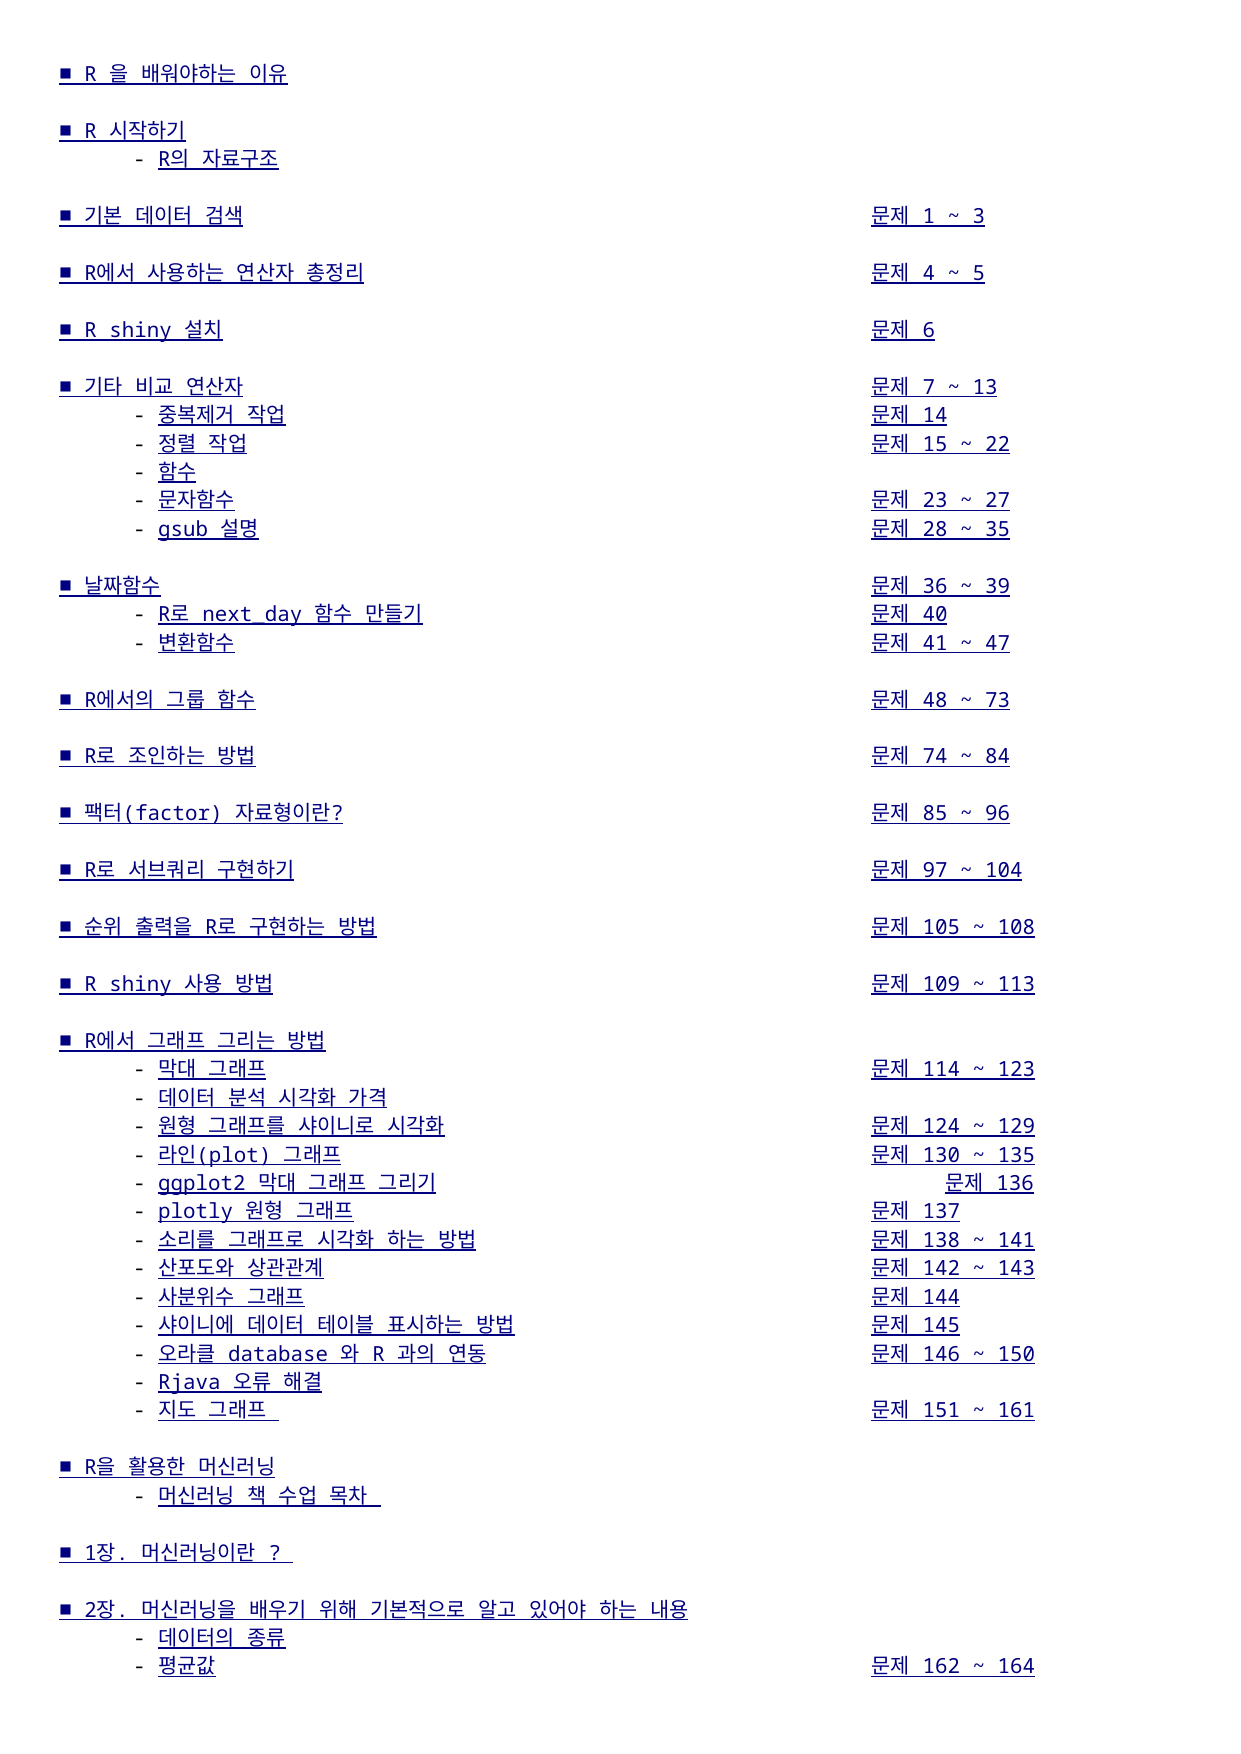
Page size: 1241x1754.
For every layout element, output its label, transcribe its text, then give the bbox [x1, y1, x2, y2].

text ■ R에서 사용하는 연산자 총정리 문제 4 ~ 5 [59, 258, 1181, 287]
text - 변환함수 문제 41 ~ 47 [59, 628, 1181, 656]
text - 데이터 분석 시각화 가격 [59, 1083, 1181, 1111]
text - 함수 [59, 457, 1181, 486]
text - 막대 그래프 문제 114 ~ 123 [59, 1054, 1181, 1083]
text - ggplot2 막대 그래프 그리기 문제 136 [59, 1168, 1181, 1197]
text ■ R로 서브쿼리 구현하기 문제 97 ~ 104 [59, 855, 1181, 884]
text ■ R 을 배워야하는 이유 [59, 59, 1181, 87]
text - 산포도와 상관관계 문제 142 ~ 143 [59, 1253, 1181, 1282]
text - 사분위수 그래프 문제 144 [59, 1282, 1181, 1310]
text - 지도 그래프 문제 151 ~ 161 [59, 1396, 1181, 1424]
text ■ 2장. 머신러닝을 배우기 위해 기본적으로 알고 있어야 하는 내용 [59, 1595, 1181, 1623]
text - R로 next_day 함수 만들기 문제 40 [59, 599, 1181, 628]
text - 문자함수 문제 23 ~ 27 [59, 486, 1181, 514]
text - 소리를 그래프로 시각화 하는 방법 문제 138 ~ 141 [59, 1225, 1181, 1253]
text - 오라클 database 와 R 과의 연동 문제 146 ~ 150 [59, 1339, 1181, 1367]
text ■ 기타 비교 연산자 문제 7 ~ 13 [59, 372, 1181, 400]
text - 샤이니에 데이터 테이블 표시하는 방법 문제 145 [59, 1310, 1181, 1339]
text ■ R shiny 사용 방법 문제 109 ~ 113 [59, 969, 1181, 997]
text - 평균값 문제 162 ~ 164 [59, 1652, 1181, 1680]
text - Rjava 오류 해결 [59, 1367, 1181, 1396]
text ■ R 시작하기 [59, 116, 1181, 144]
text ■ R에서의 그룹 함수 문제 48 ~ 73 [59, 685, 1181, 713]
text - plotly 원형 그래프 문제 137 [59, 1197, 1181, 1225]
text ■ R로 조인하는 방법 문제 74 ~ 84 [59, 742, 1181, 770]
text - 원형 그래프를 샤이니로 시각화 문제 124 ~ 129 [59, 1111, 1181, 1140]
text - 정렬 작업 문제 15 ~ 22 [59, 429, 1181, 457]
text - R의 자료구조 [59, 144, 1181, 173]
text - 머신러닝 책 수업 목차 [59, 1481, 1181, 1509]
text ■ 기본 데이터 검색 문제 1 ~ 3 [59, 201, 1181, 230]
text ■ 날짜함수 문제 36 ~ 39 [59, 571, 1181, 599]
text - 데이터의 종류 [59, 1623, 1181, 1652]
text - gsub 설명 문제 28 ~ 35 [59, 514, 1181, 542]
text - 중복제거 작업 문제 14 [59, 400, 1181, 429]
text ■ 팩터(factor) 자료형이란? 문제 85 ~ 96 [59, 798, 1181, 827]
text ■ R을 활용한 머신러닝 [59, 1452, 1181, 1481]
text ■ 1장. 머신러닝이란 ? [59, 1538, 1181, 1566]
text - 라인(plot) 그래프 문제 130 ~ 135 [59, 1140, 1181, 1168]
text ■ R shiny 설치 문제 6 [59, 315, 1181, 343]
text ■ R에서 그래프 그리는 방법 [59, 1026, 1181, 1054]
text ■ 순위 출력을 R로 구현하는 방법 문제 105 ~ 108 [59, 912, 1181, 941]
